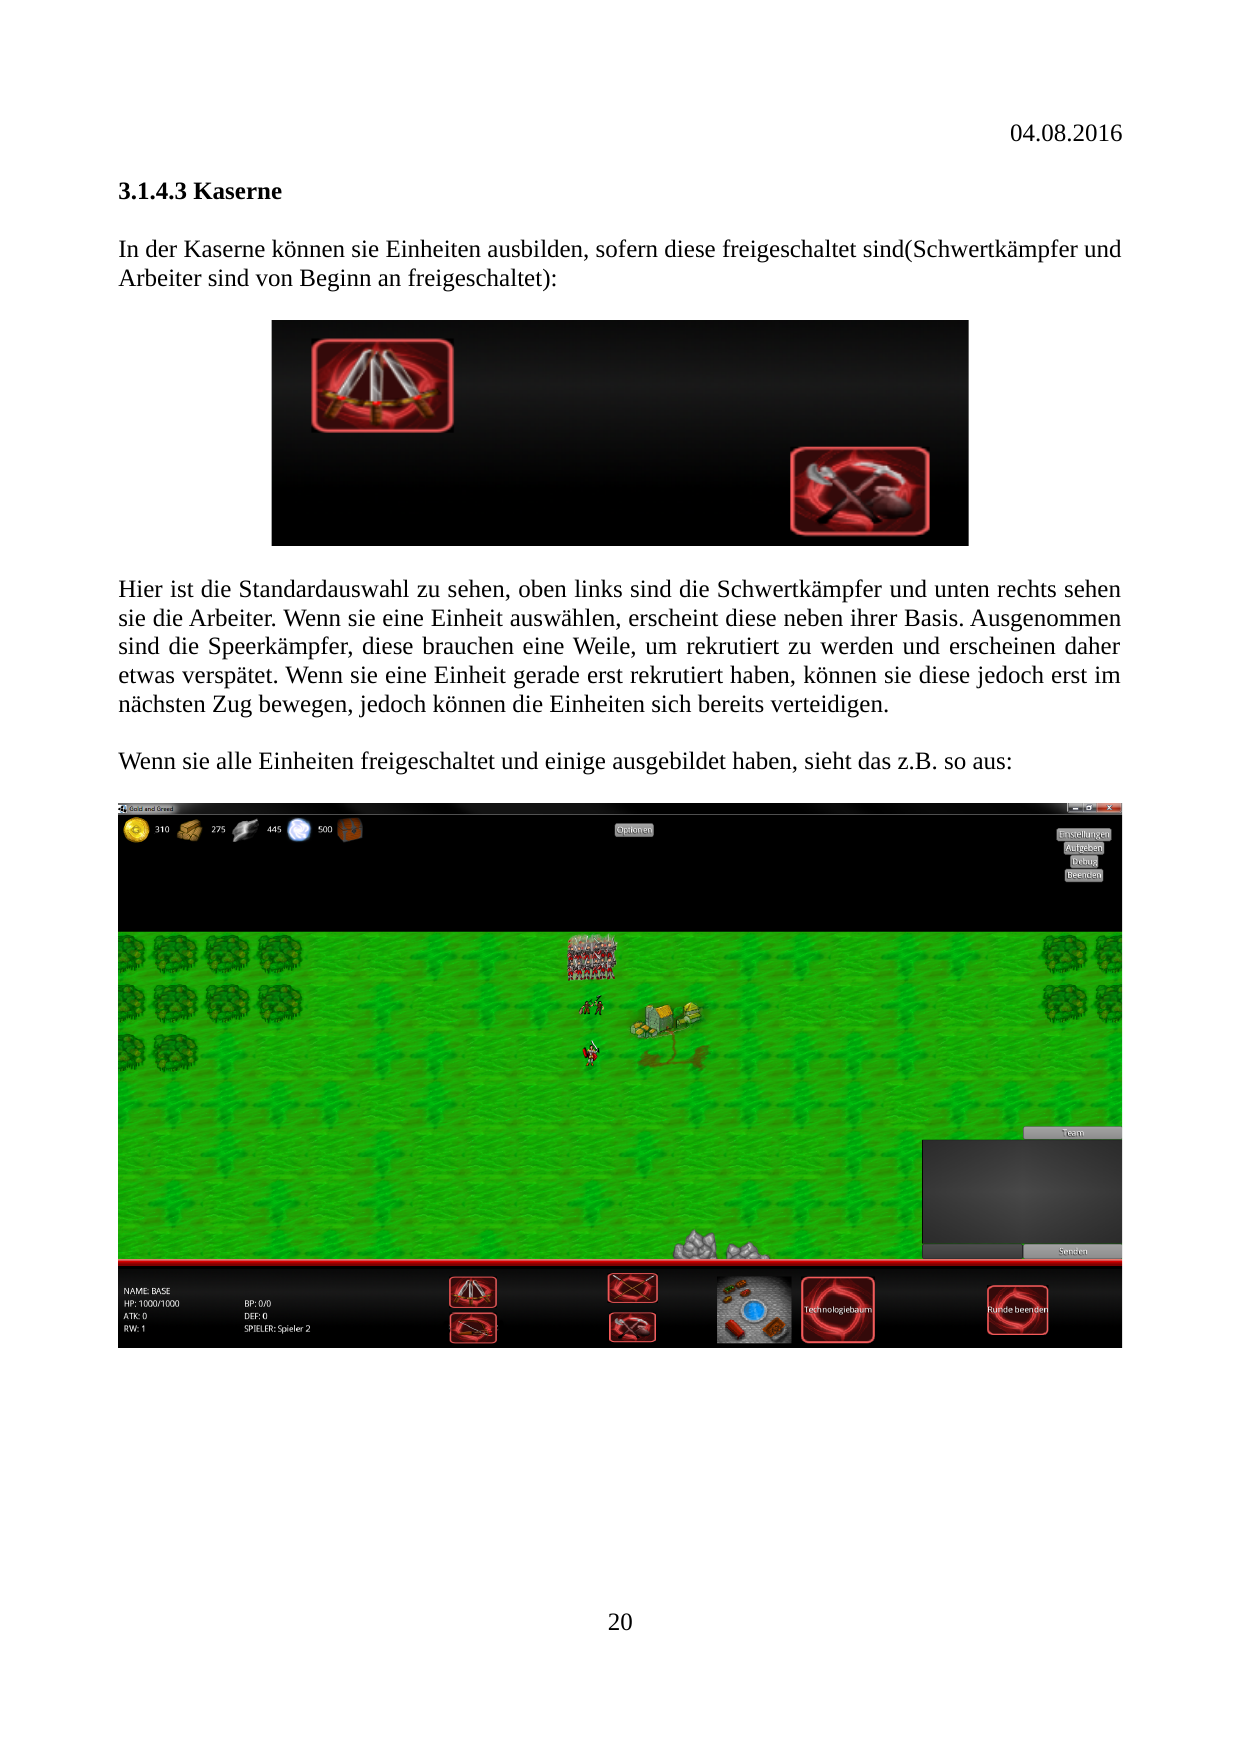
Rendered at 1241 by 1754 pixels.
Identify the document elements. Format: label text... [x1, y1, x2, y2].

text Hier ist die Standardauswahl zu sehen, oben links sind die Schwertkämpfer und unten rechts sehen sie die Arbeiter. Wenn sie eine Einheit auswählen, erscheint diese neben ihrer Basis. Ausgenommen sind die Speerkämpfer, diese brauchen eine Weile, um rekrutiert zu werden und erscheinen daher etwas verspätet. Wenn sie eine Einheit gerade erst rekrutiert haben, können sie diese jedoch erst im nächsten Zug bewegen, jedoch können die Einheiten sich bereits verteidigen. [118, 574, 1122, 718]
picture [271, 320, 969, 546]
text 3.1.4.3 Kaserne [118, 176, 1122, 205]
picture [118, 803, 1123, 1348]
text Wenn sie alle Einheiten freigeschaltet und einige ausgebildet haben, sieht das z.B. so aus: [118, 746, 1122, 775]
text In der Kaserne können sie Einheiten ausbilden, sofern diese freigeschaltet sind(Schwertkämpfer und Arbeiter sind von Beginn an freigeschaltet): [118, 234, 1122, 291]
